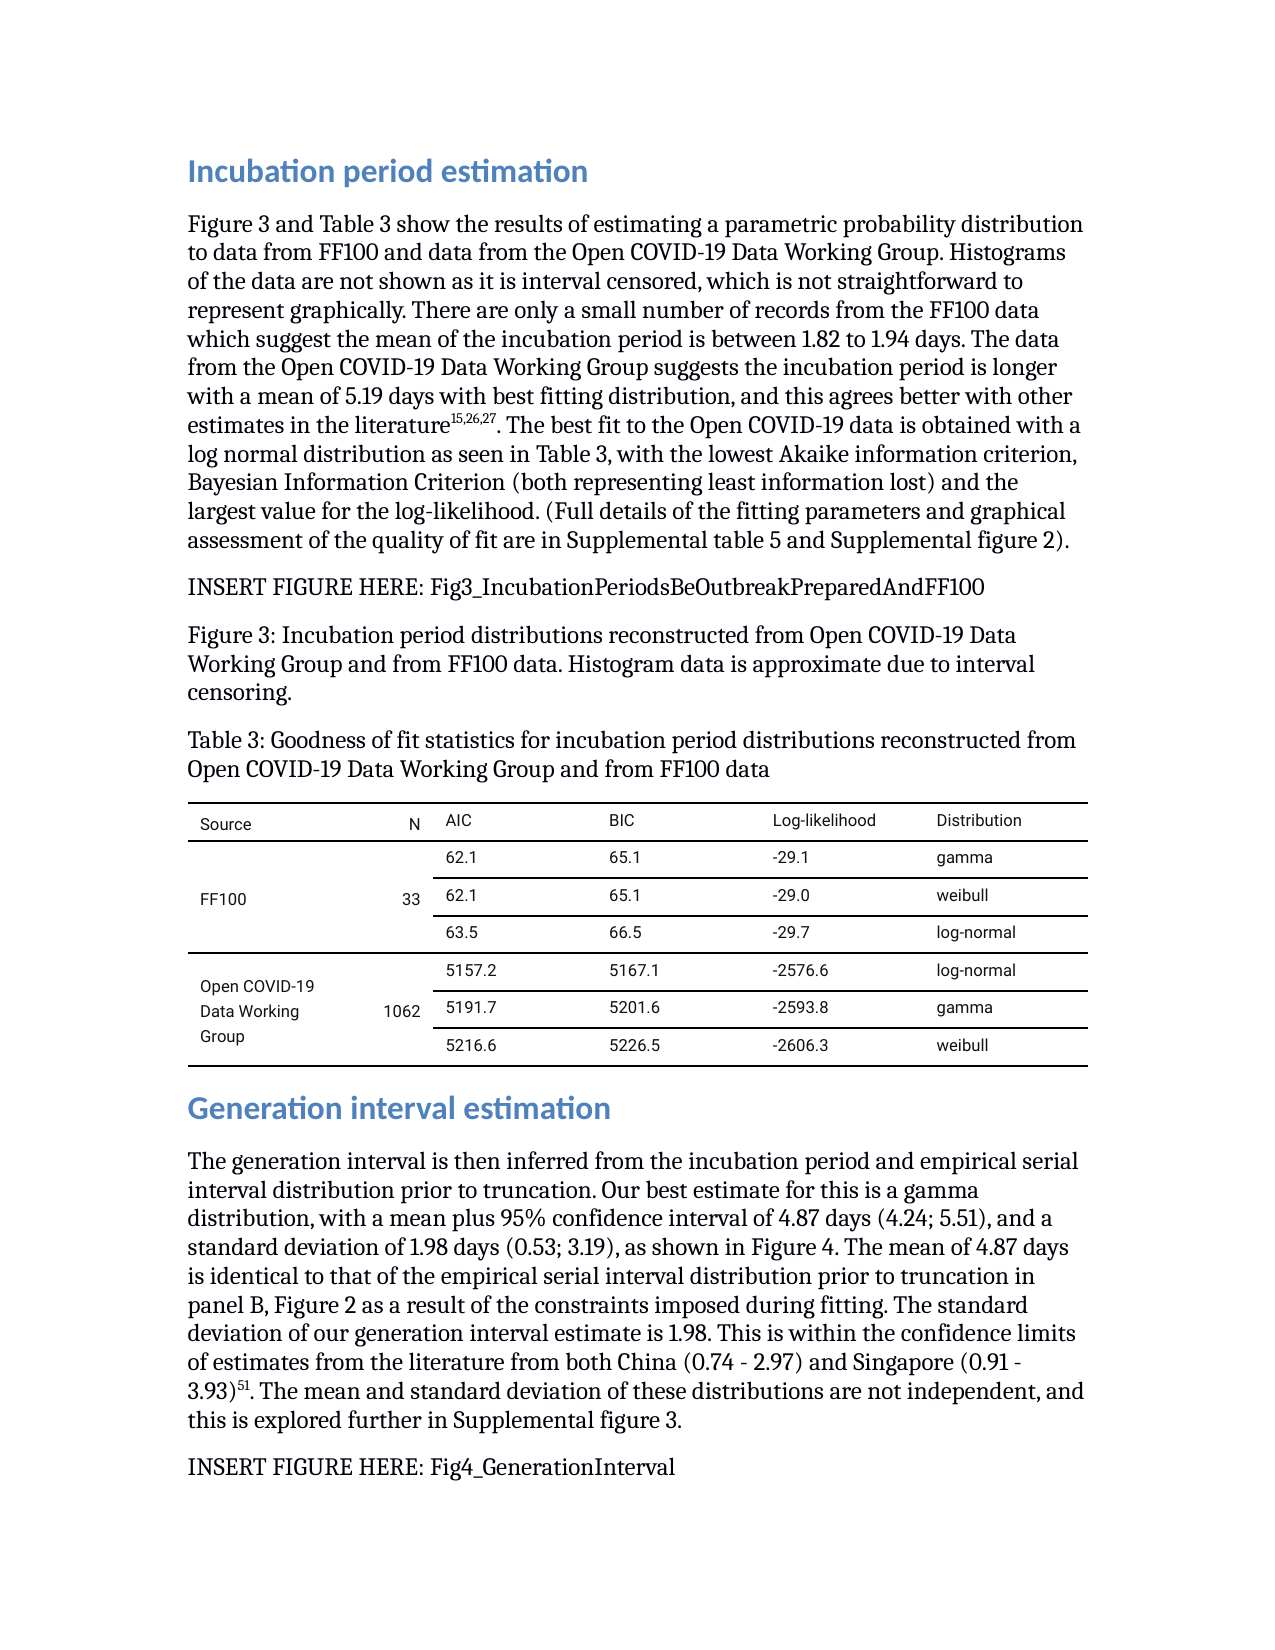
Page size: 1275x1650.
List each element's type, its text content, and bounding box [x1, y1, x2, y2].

text INSERT FIGURE HERE: Fig3_IncubationPeriodsBeOutbreakPreparedAndFF100 [187, 573, 1087, 602]
table_cell 62.1 [433, 842, 596, 877]
table_header BIC [596, 804, 760, 839]
table_header Log-likelihood [760, 804, 924, 839]
table_cell 5201.6 [596, 992, 760, 1027]
table_cell gamma [924, 992, 1087, 1027]
table_cell -29.7 [760, 917, 924, 952]
table_cell 63.5 [433, 917, 596, 952]
table_cell 33 [351, 842, 433, 952]
text Table 3: Goodness of fit statistics for incubation period distributions reconstructed from Open COVID-19 Data Working Group and from FF100 data [187, 726, 1087, 783]
subtitle Generation interval estimation [187, 1087, 1087, 1128]
table_cell log-normal [924, 954, 1087, 989]
table_cell 5226.5 [596, 1029, 760, 1064]
table_cell FF100 [188, 842, 351, 952]
table_cell -29.0 [760, 879, 924, 914]
table_cell 65.1 [596, 842, 760, 877]
table_cell 66.5 [596, 917, 760, 952]
table_cell weibull [924, 879, 1087, 914]
table_cell -29.1 [760, 842, 924, 877]
table_header Distribution [924, 804, 1087, 839]
table_cell weibull [924, 1029, 1087, 1064]
table_cell log-normal [924, 917, 1087, 952]
text Figure 3: Incubation period distributions reconstructed from Open COVID-19 Data Working Group and from FF100 data. Histogram data is approximate due to interval censoring. [187, 621, 1087, 707]
table_header N [351, 804, 433, 839]
text The generation interval is then inferred from the incubation period and empirical serial interval distribution prior to truncation. Our best estimate for this is a gamma distribution, with a mean plus 95% confidence interval of 4.87 days (4.24; 5.51), and a standard deviation of 1.98 days (0.53; 3.19), as shown in Figure 4. The mean of 4.87 days is identical to that of the empirical serial interval distribution prior to truncation in panel B, Figure 2 as a result of the constraints imposed during fitting. The standard deviation of our generation interval estimate is 1.98. This is within the confidence limits of estimates from the literature from both China (0.74 - 2.97) and Singapore (0.91 - 3.93)51. The mean and standard deviation of these distributions are not independent, and this is explored further in Supplemental figure 3. [187, 1147, 1087, 1434]
text INSERT FIGURE HERE: Fig4_GenerationInterval [187, 1453, 1087, 1482]
table_header AIC [433, 804, 596, 839]
table_cell 5167.1 [596, 954, 760, 989]
subtitle Incubation period estimation [187, 150, 1087, 191]
table_cell 62.1 [433, 879, 596, 914]
table_header Source [188, 804, 351, 839]
table_cell -2606.3 [760, 1029, 924, 1064]
table_cell 65.1 [596, 879, 760, 914]
table_cell Open COVID-19 Data Working Group [188, 954, 351, 1064]
table_cell -2593.8 [760, 992, 924, 1027]
table_cell gamma [924, 842, 1087, 877]
text Figure 3 and Table 3 show the results of estimating a parametric probability distribution to data from FF100 and data from the Open COVID-19 Data Working Group. Histograms of the data are not shown as it is interval censored, which is not straightforward to represent graphically. There are only a small number of records from the FF100 data which suggest the mean of the incubation period is between 1.82 to 1.94 days. The data from the Open COVID-19 Data Working Group suggests the incubation period is longer with a mean of 5.19 days with best fitting distribution, and this agrees better with other estimates in the literature15,26,27. The best fit to the Open COVID-19 data is obtained with a log normal distribution as seen in Table 3, with the lowest Akaike information criterion, Bayesian Information Criterion (both representing least information lost) and the largest value for the log-likelihood. (Full details of the fitting parameters and graphical assessment of the quality of fit are in Supplemental table 5 and Supplemental figure 2). [187, 209, 1087, 554]
table_cell 5216.6 [433, 1029, 596, 1064]
table_cell 5191.7 [433, 992, 596, 1027]
table_cell -2576.6 [760, 954, 924, 989]
table_cell 1062 [351, 954, 433, 1064]
table_cell 5157.2 [433, 954, 596, 989]
